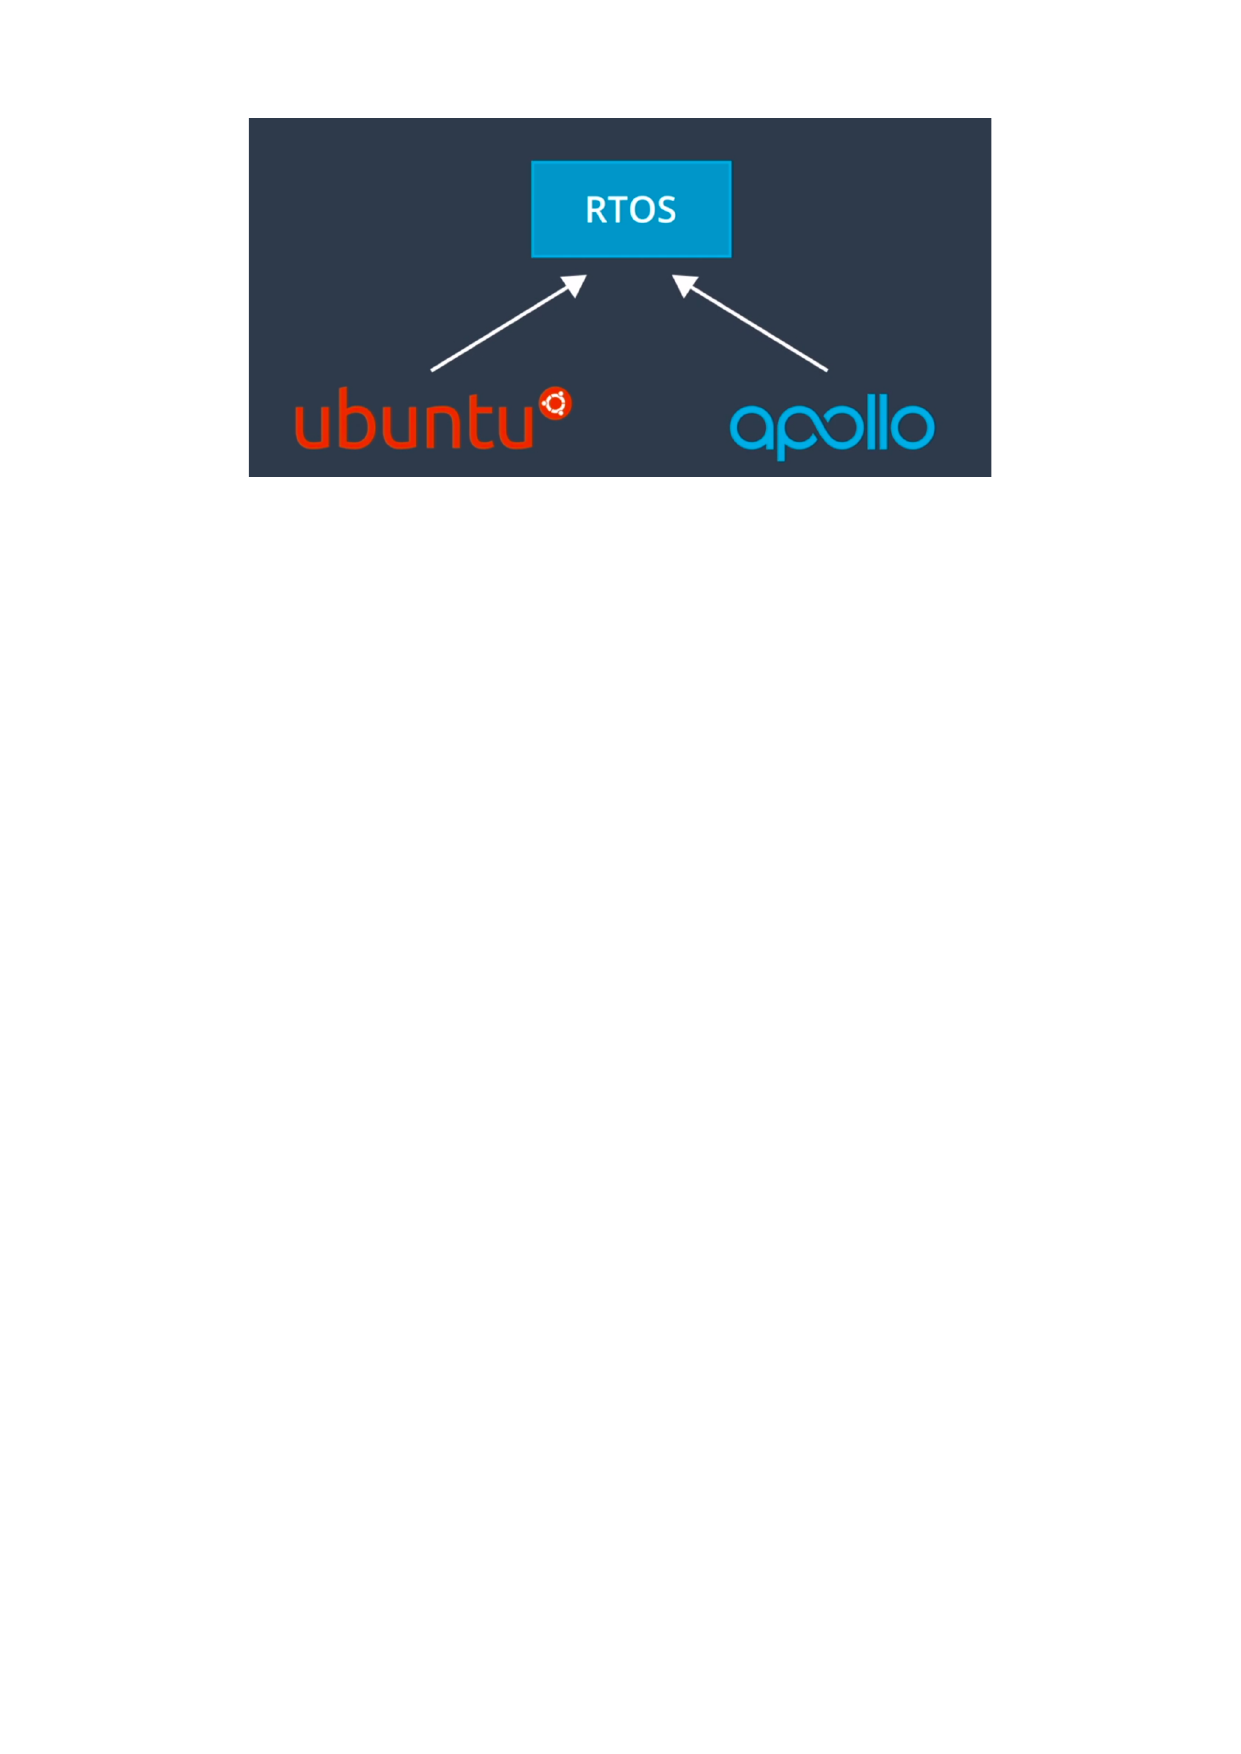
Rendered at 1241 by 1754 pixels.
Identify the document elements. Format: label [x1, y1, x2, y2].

picture [248, 118, 992, 477]
